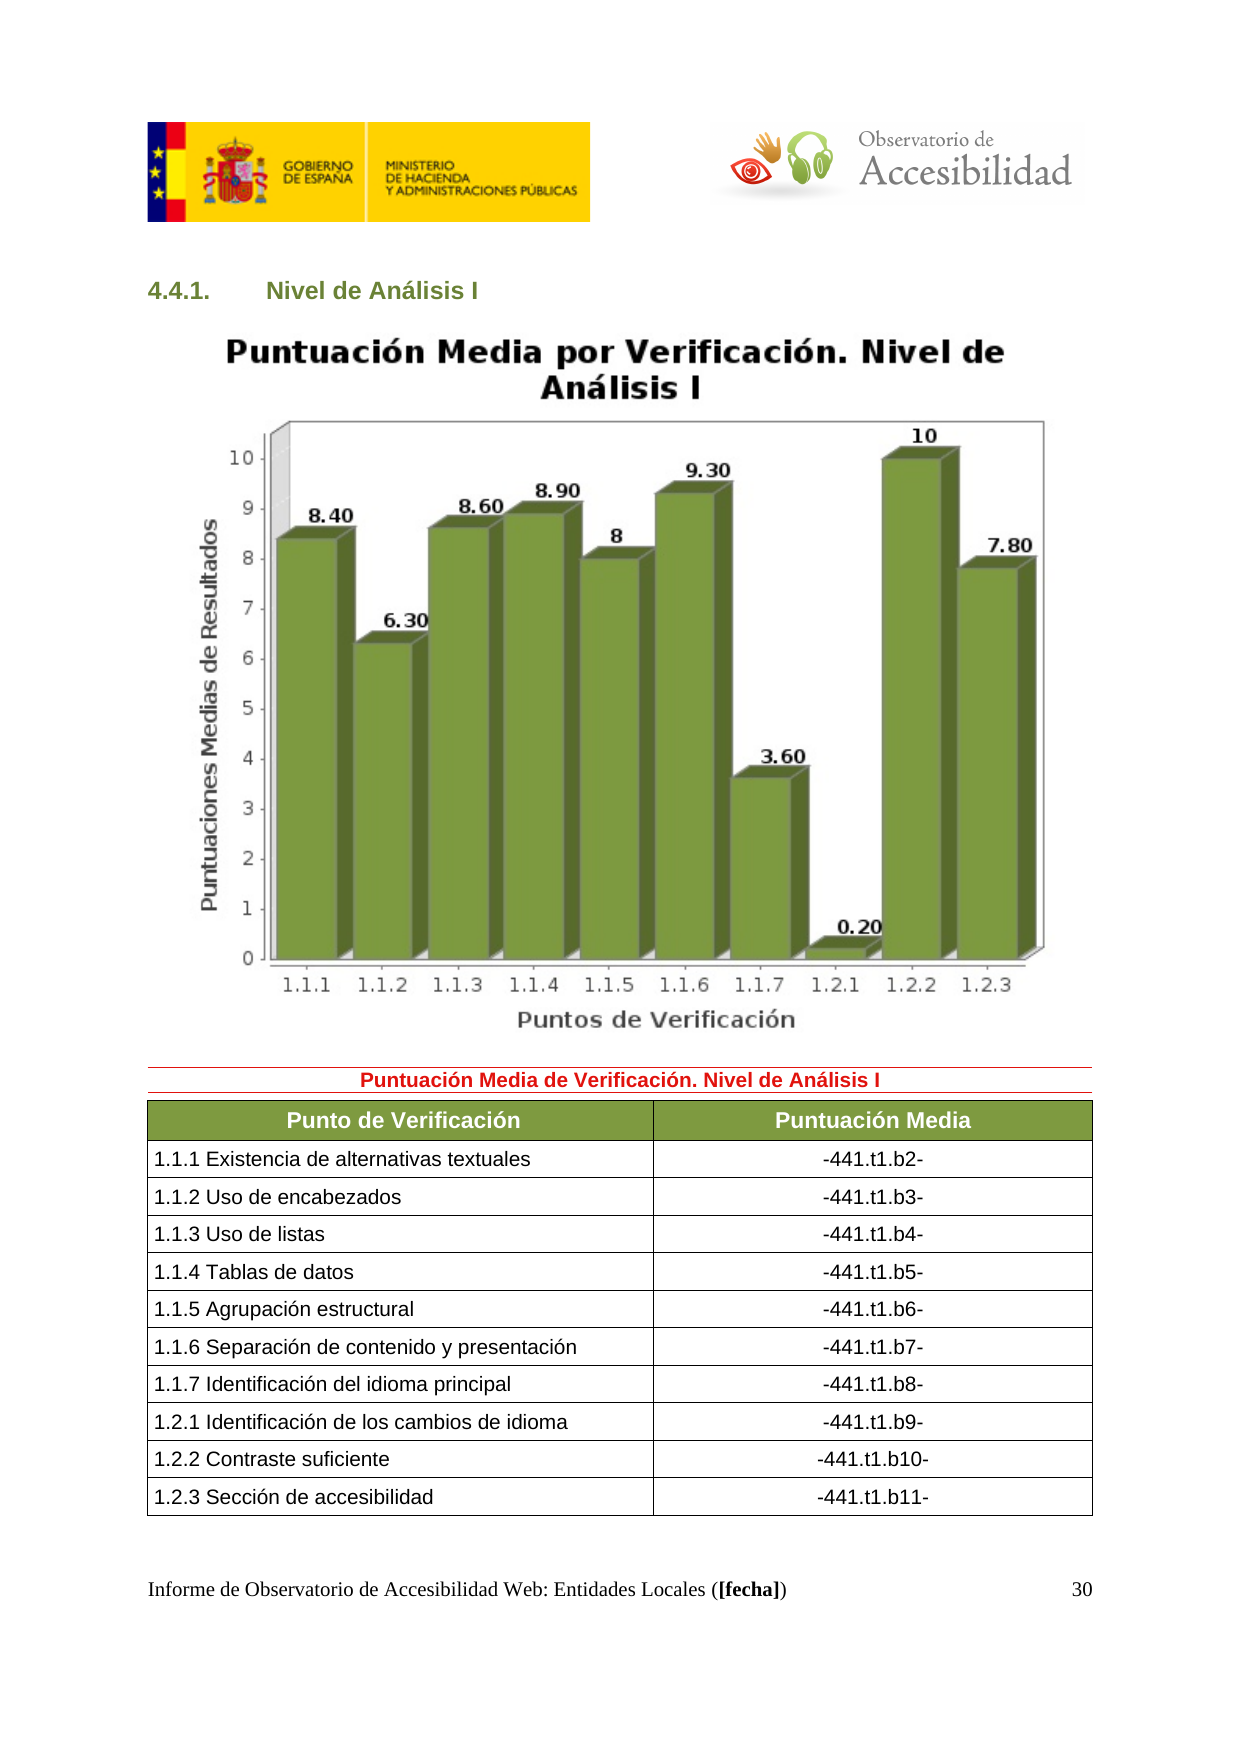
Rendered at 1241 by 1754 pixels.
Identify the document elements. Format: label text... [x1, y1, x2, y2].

table_cell -441.t1.b9- [654, 1403, 1092, 1440]
table_cell 1.1.4 Tablas de datos [148, 1253, 653, 1290]
picture [147, 122, 591, 222]
list Nivel de Análisis I [148, 276, 1092, 304]
table_cell -441.t1.b7- [654, 1328, 1092, 1365]
table_cell 1.1.1 Existencia de alternativas textuales [148, 1141, 653, 1177]
table_cell -441.t1.b11- [654, 1478, 1092, 1515]
table_cell 1.1.7 Identificación del idioma principal [148, 1366, 653, 1402]
table_header Punto de Verificación [148, 1101, 653, 1140]
table_cell 1.1.5 Agrupación estructural [148, 1291, 653, 1327]
picture [178, 332, 1062, 1042]
table_cell 1.1.2 Uso de encabezados [148, 1178, 653, 1215]
table_cell -441.t1.b4- [654, 1216, 1092, 1252]
table_cell 1.1.3 Uso de listas [148, 1216, 653, 1252]
picture [710, 122, 1086, 205]
table_cell -441.t1.b5- [654, 1253, 1092, 1290]
table_cell -441.t1.b2- [654, 1141, 1092, 1177]
table_cell 1.1.6 Separación de contenido y presentación [148, 1328, 653, 1365]
table_cell -441.t1.b8- [654, 1366, 1092, 1402]
table_header Puntuación Media [654, 1101, 1092, 1140]
table_cell 1.2.3 Sección de accesibilidad [148, 1478, 653, 1515]
text Puntuación Media de Verificación. Nivel de Análisis I [148, 1068, 1092, 1092]
table_cell -441.t1.b6- [654, 1291, 1092, 1327]
table_cell -441.t1.b10- [654, 1441, 1092, 1477]
table_cell 1.2.2 Contraste suficiente [148, 1441, 653, 1477]
table_cell 1.2.1 Identificación de los cambios de idioma [148, 1403, 653, 1440]
table_cell -441.t1.b3- [654, 1178, 1092, 1215]
